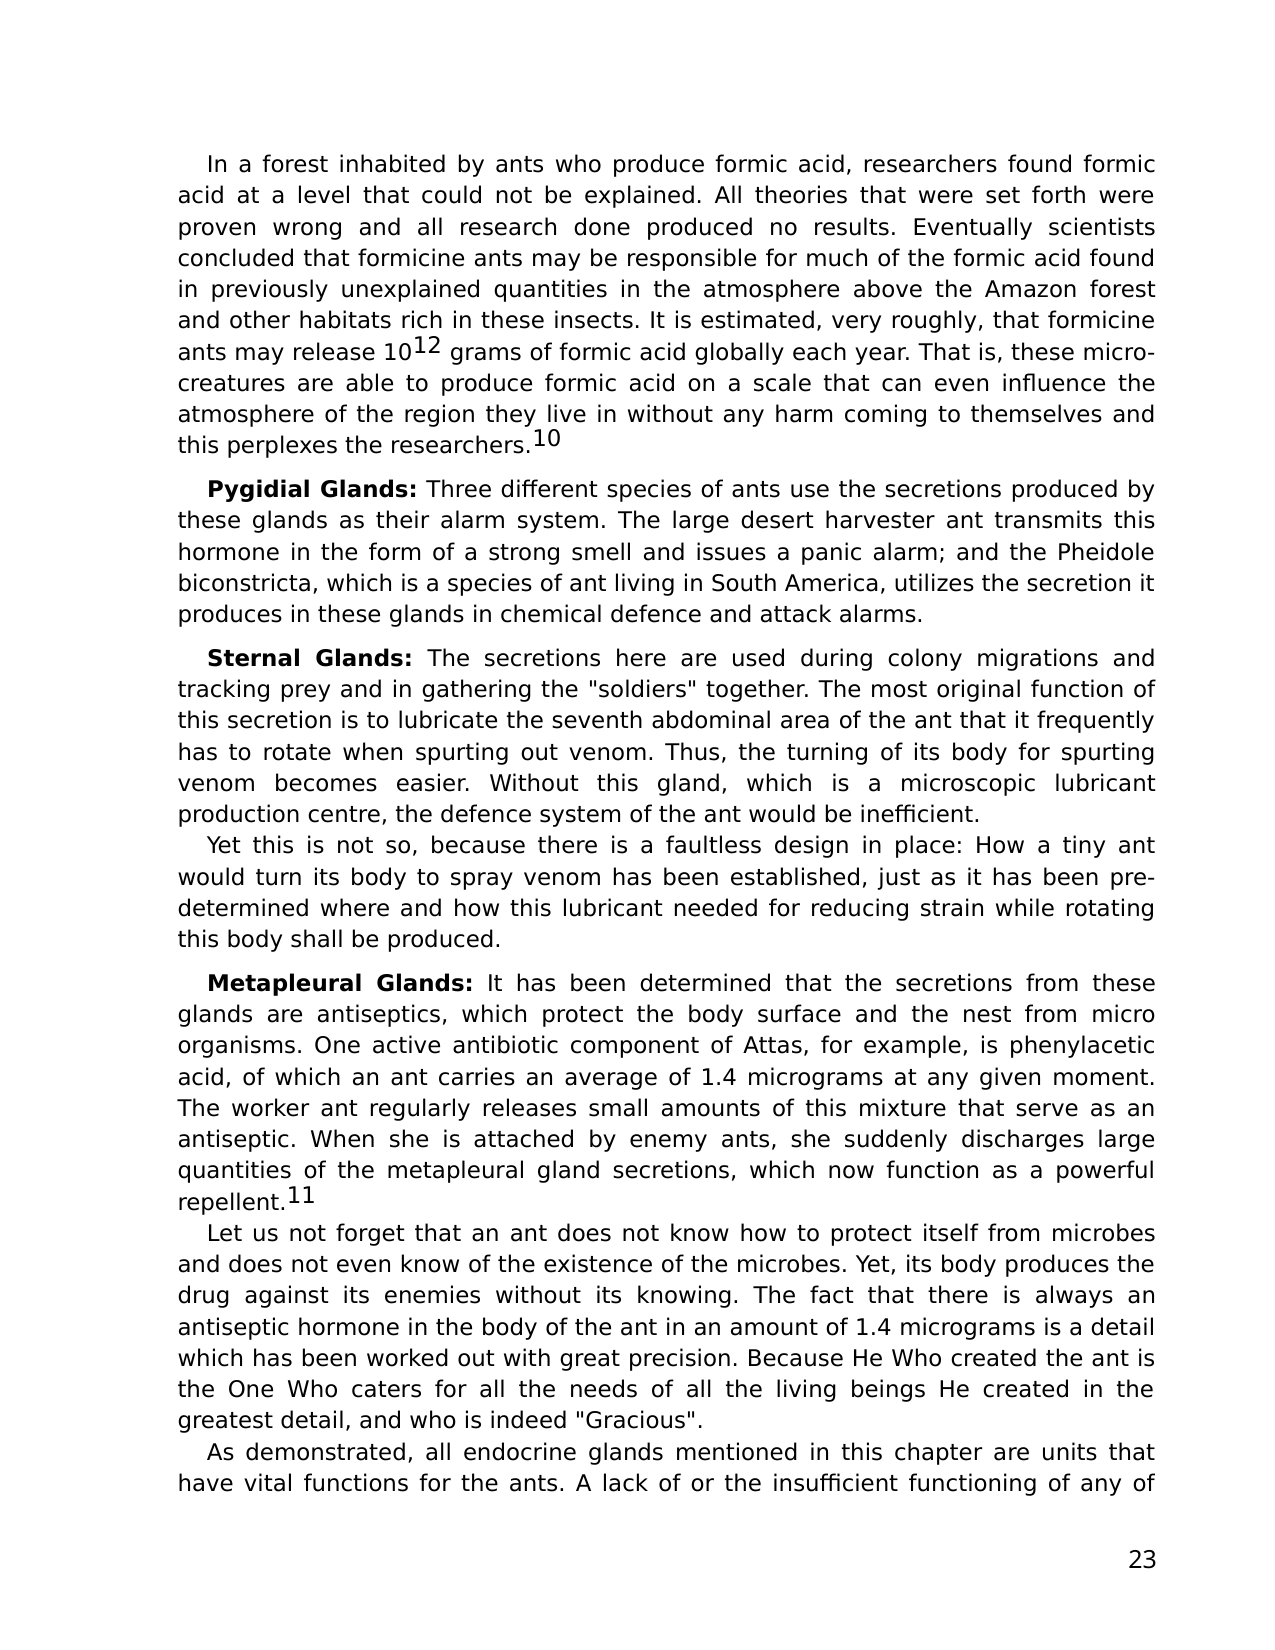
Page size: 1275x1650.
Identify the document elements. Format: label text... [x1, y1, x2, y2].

text Yet this is not so, because there is a faultless design in place: How a tiny ant would turn its body to spray venom has been established, just as it has been pre-determined where and how this lubricant needed for reducing strain while rotating this body shall be produced. [177, 829, 1157, 954]
text Let us not forget that an ant does not know how to protect itself from microbes and does not even know of the existence of the microbes. Yet, its body produces the drug against its enemies without its knowing. The fact that there is always an antiseptic hormone in the body of the ant in an amount of 1.4 micrograms is a detail which has been worked out with great precision. Because He Who created the ant is the One Who caters for all the needs of all the living beings He created in the greatest detail, and who is indeed "Gracious". [177, 1216, 1157, 1435]
text Metapleural Glands: It has been determined that the secretions from these glands are antiseptics, which protect the body surface and the nest from micro organisms. One active antibiotic component of Attas, for example, is phenylacetic acid, of which an ant carries an average of 1.4 micrograms at any given moment. The worker ant regularly releases small amounts of this mixture that serve as an antiseptic. When she is attached by enemy ants, she suddenly discharges large quantities of the metapleural gland secretions, which now function as a powerful repellent.11 [177, 966, 1157, 1216]
text Sternal Glands: The secretions here are used during colony migrations and tracking prey and in gathering the "soldiers" together. The most original function of this secretion is to lubricate the seventh abdominal area of the ant that it frequently has to rotate when spurting out venom. Thus, the turning of its body for spurting venom becomes easier. Without this gland, which is a microscopic lubricant production centre, the defence system of the ant would be inefficient. [177, 641, 1157, 829]
text Pygidial Glands: Three different species of ants use the secretions produced by these glands as their alarm system. The large desert harvester ant transmits this hormone in the form of a strong smell and issues a panic alarm; and the Pheidole biconstricta, which is a species of ant living in South America, utilizes the secretion it produces in these glands in chemical defence and attack alarms. [177, 473, 1157, 629]
text In a forest inhabited by ants who produce formic acid, researchers found formic acid at a level that could not be explained. All theories that were set forth were proven wrong and all research done produced no results. Eventually scientists concluded that formicine ants may be responsible for much of the formic acid found in previously unexplained quantities in the atmosphere above the Amazon forest and other habitats rich in these insects. It is estimated, very roughly, that formicine ants may release 1012 grams of formic acid globally each year. That is, these micro-creatures are able to produce formic acid on a scale that can even influence the atmosphere of the region they live in without any harm coming to themselves and this perplexes the researchers.10 [177, 148, 1157, 460]
text As demonstrated, all endocrine glands mentioned in this chapter are units that have vital functions for the ants. A lack of or the insufficient functioning of any of [177, 1435, 1157, 1498]
